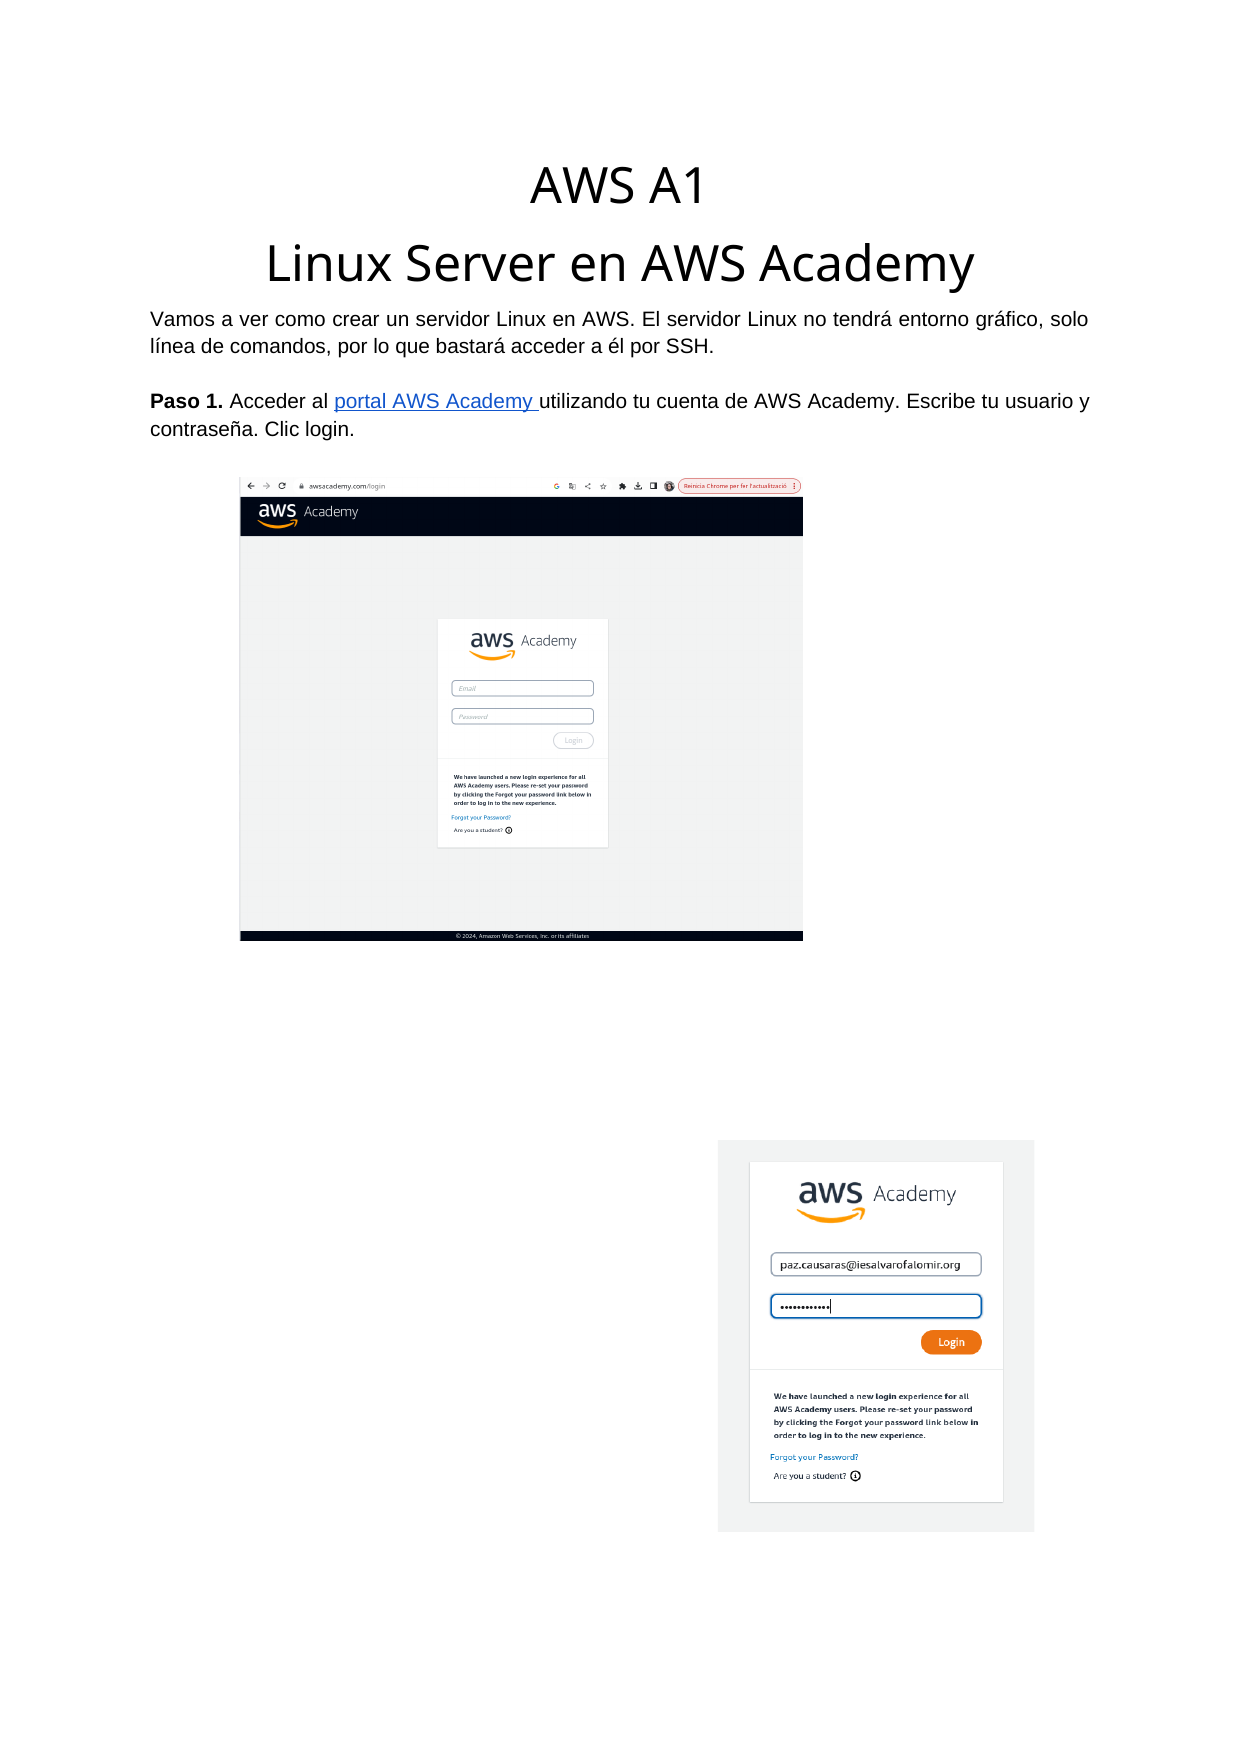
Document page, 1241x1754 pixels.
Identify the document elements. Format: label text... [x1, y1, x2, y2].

text Vamos a ver como crear un servidor Linux en AWS. El servidor Linux no tendrá entorno gráfico, solo línea de comandos, por lo que bastará acceder a él por SSH. [150, 307, 1090, 358]
picture [905, 1140, 1035, 1532]
picture [720, 477, 803, 941]
text Paso 1. Acceder al portal AWS Academy utilizando tu cuenta de AWS Academy. Escribe tu usuario y contraseña. Clic login. [150, 389, 1090, 441]
text AWS A1 [150, 150, 1090, 218]
text Linux Server en AWS Academy [150, 228, 1090, 296]
